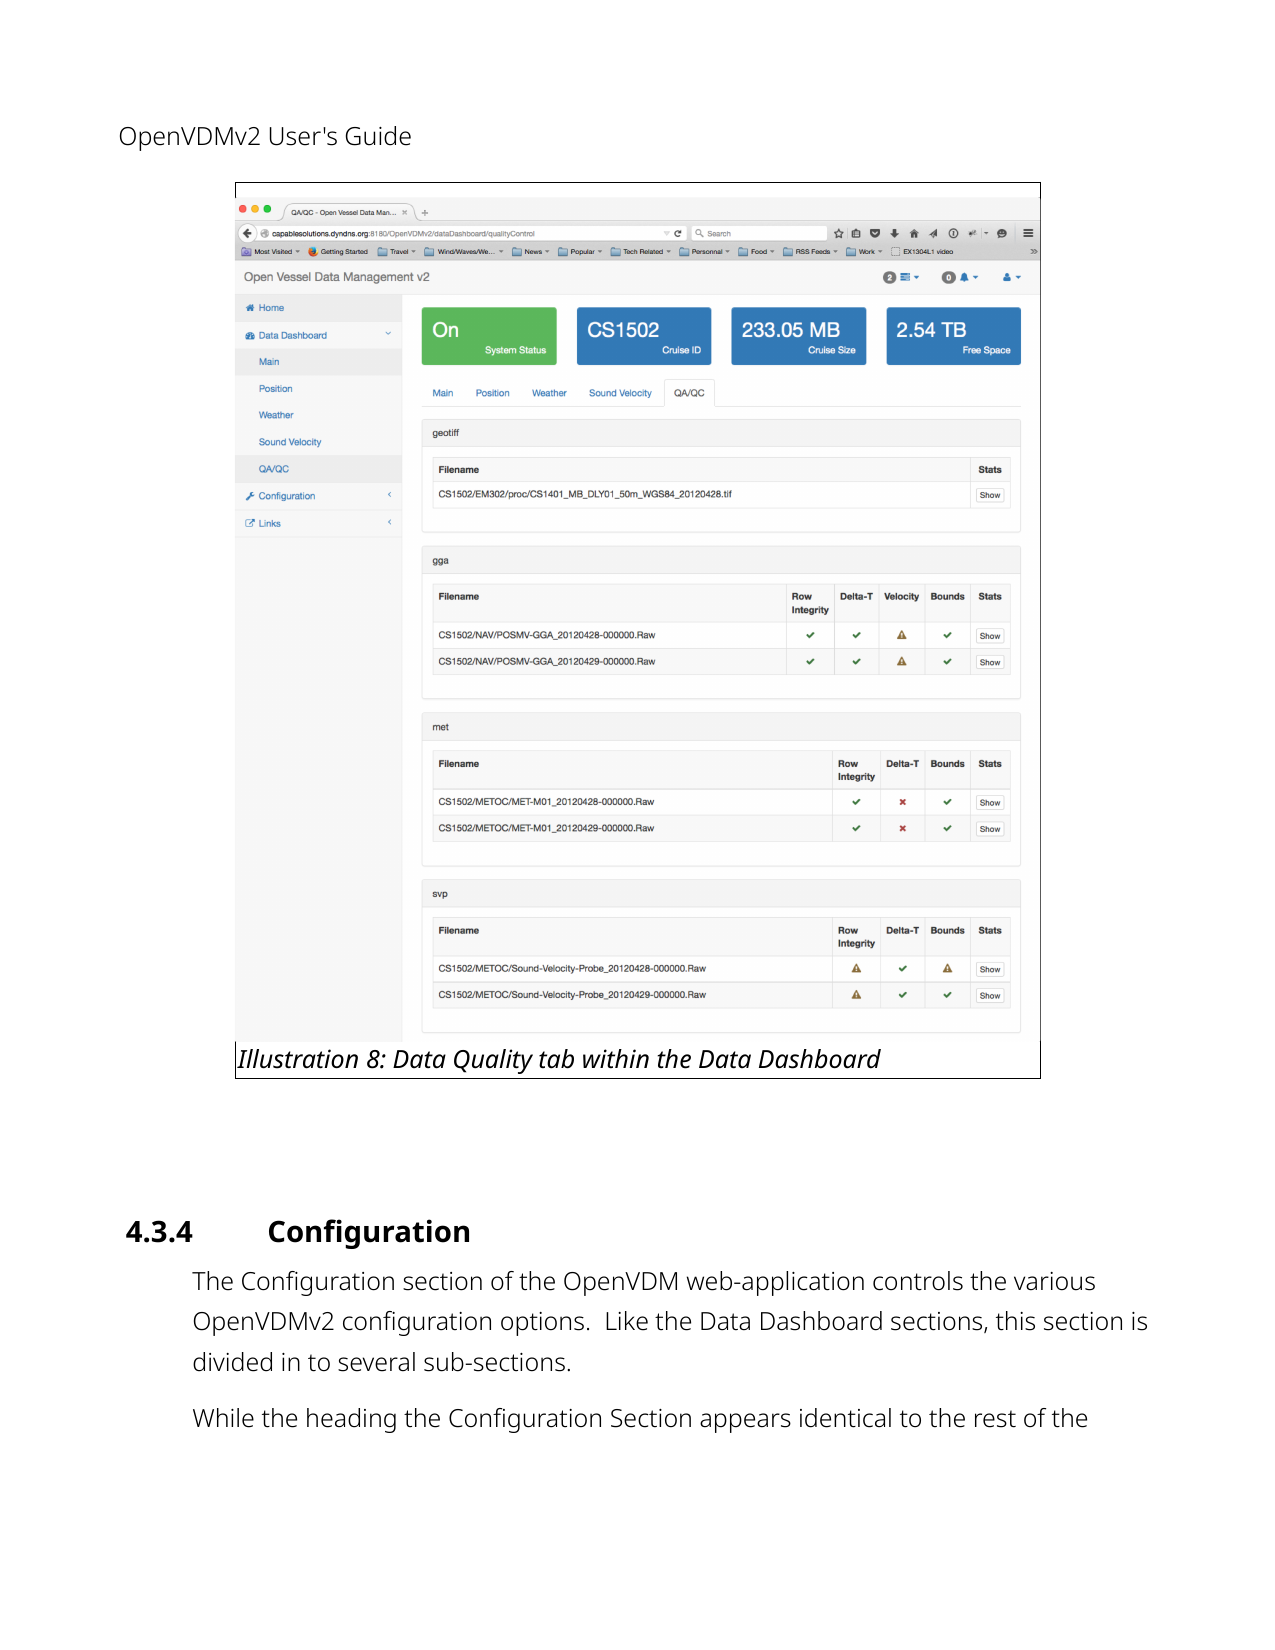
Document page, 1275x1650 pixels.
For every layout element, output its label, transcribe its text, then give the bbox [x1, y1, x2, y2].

text While the heading the Configuration Section appears identical to the rest of the [192, 1400, 1157, 1434]
text Illustration 8: Data Quality tab within the Data Dashboard [238, 1042, 1037, 1076]
picture [234, 197, 1041, 1042]
subtitle Configuration [118, 1211, 1157, 1251]
text The Configuration section of the OpenVDM web-application controls the various OpenVDMv2 configuration options. Like the Data Dashboard sections, this section is divided in to several sub-sections. [192, 1263, 1157, 1379]
